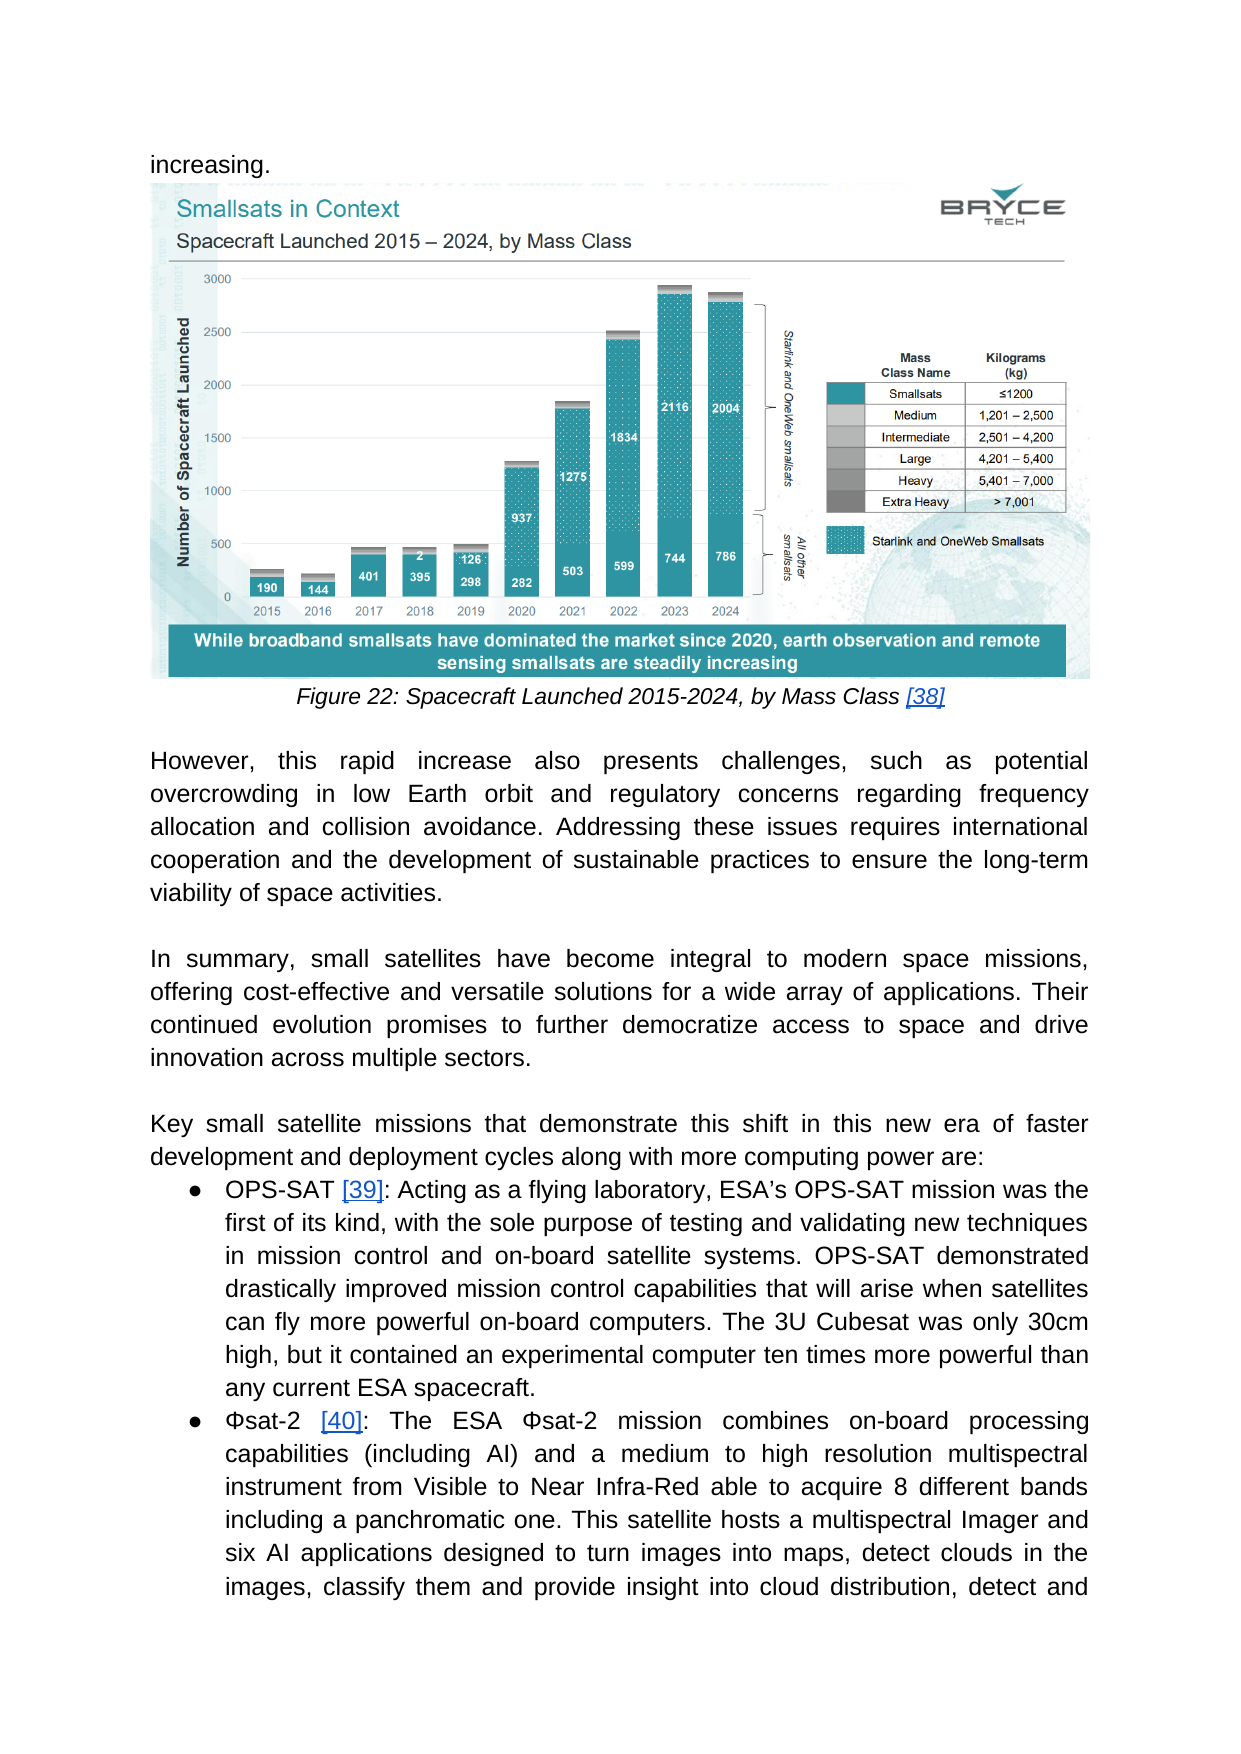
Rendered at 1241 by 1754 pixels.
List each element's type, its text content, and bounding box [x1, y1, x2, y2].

text Key small satellite missions that demonstrate this shift in this new era of faster development and deployment cycles along with more computing power are: [150, 1109, 1090, 1171]
text Figure 22: Spacecraft Launched 2015-2024, by Mass Class [38] [150, 683, 1090, 709]
text In summary, small satellites have become integral to modern space missions, offering cost-effective and versatile solutions for a wide array of applications. Their continued evolution promises to further democratize access to space and drive innovation across multiple sectors.​ [150, 944, 1090, 1072]
text However, this rapid increase also presents challenges, such as potential overcrowding in low Earth orbit and regulatory concerns regarding frequency allocation and collision avoidance. Addressing these issues requires international cooperation and the development of sustainable practices to ensure the long-term viability of space activities. ​ [150, 746, 1090, 907]
list Φsat-2 [40]: The ESA Φsat-2 mission combines on-board processing capabilities (including AI) and a medium to high resolution multispectral instrument from Visible to Near Infra-Red able to acquire 8 different bands including a panchromatic one. This satellite hosts a multispectral Imager and six AI applications designed to turn images into maps, detect clouds in the images, classify them and provide insight into cloud distribution, detect and [187, 1406, 1090, 1600]
picture [150, 183, 1091, 679]
list OPS-SAT [39]: Acting as a flying laboratory, ESA’s OPS-SAT mission was the first of its kind, with the sole purpose of testing and validating new techniques in mission control and on-board satellite systems. OPS-SAT demonstrated drastically improved mission control capabilities that will arise when satellites can fly more powerful on-board computers. The 3U Cubesat was only 30cm high, but it contained an experimental computer ten times more powerful than any current ESA spacecraft. [187, 1175, 1090, 1402]
text increasing. [150, 150, 1090, 179]
